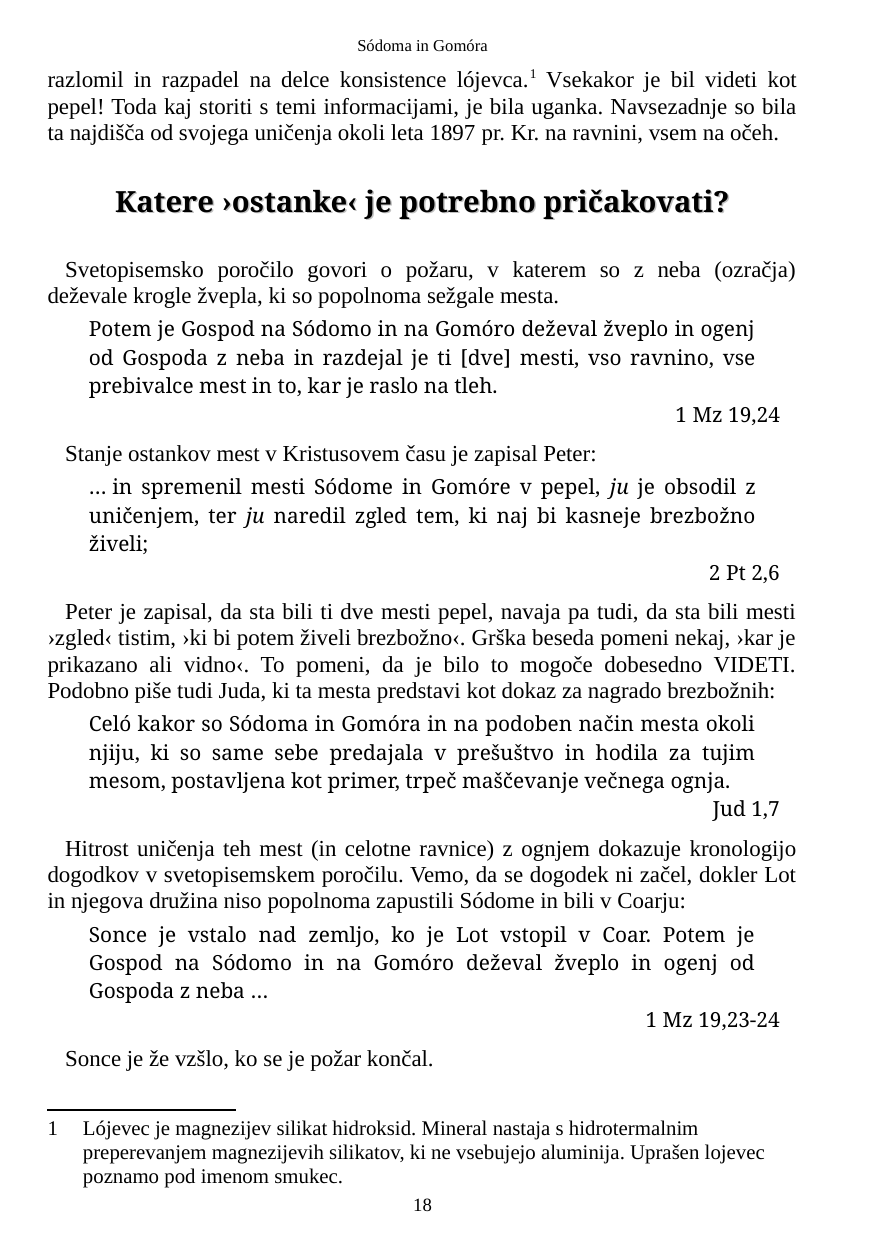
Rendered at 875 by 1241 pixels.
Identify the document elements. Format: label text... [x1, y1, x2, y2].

text Peter je zapisal, da sta bili ti dve mesti pepel, navaja pa tudi, da sta bili mesti ›zgled‹ tistim, ›ki bi potem živeli brezbožno‹. Grška beseda pomeni nekaj, ›kar je prikazano ali vidno‹. To pomeni, da je bilo to mogoče dobesedno VIDETI. Podobno piše tudi Juda, ki ta mesta predstavi kot dokaz za nagrado brezbožnih: [47, 598, 797, 703]
text … in spremenil mesti Sódome in Gomóre v pepel, ju je obsodil z uničenjem, ter ju naredil zgled tem, ki naj bi kasneje brezbožno živeli; 2 Pt 2,6 [89, 472, 756, 586]
text Hitrost uničenja teh mest (in celotne ravnice) z ognjem dokazuje kronologijo dogodkov v svetopisemskem poročilu. Vemo, da se dogodek ni začel, dokler Lot in njegova družina niso popolnoma zapustili Sódome in bili v Coarju: [47, 835, 797, 914]
text Potem je Gospod na Sódomo in na Gomóro deževal žveplo in ogenj od Gospoda z neba in razdejal je ti [dve] mesti, vso ravnino, vse prebivalce mest in to, kar je raslo na tleh. 1 Mz 19,24 [89, 314, 756, 428]
text razlomil in razpadel na delce konsistence lójevca. Vsekakor je bil videti kot pepel! Toda kaj storiti s temi informacijami, je bila uganka. Navsezadnje so bila ta najdišča od svojega uničenja okoli leta 1897 pr. Kr. na ravnini, vsem na očeh. [47, 66, 797, 145]
text Stanje ostankov mest v Kristusovem času je zapisal Peter: [47, 440, 797, 466]
text Sonce je vstalo nad zemljo, ko je Lot vstopil v Coar. Potem je Gospod na Sódomo in na Gomóro deževal žveplo in ogenj od Gospoda z neba … 1 Mz 19,23-24 [89, 920, 756, 1033]
text Celó kakor so Sódoma in Gomóra in na podoben način mesta okoli njiju, ki so same sebe predajala v prešuštvo in hodila za tujim mesom, postavljena kot primer, trpeč maščevanje večnega ognja. Jud 1,7 [89, 709, 756, 823]
text Svetopisemsko poročilo govori o požaru, v katerem so z neba (ozračja) deževale krogle žvepla, ki so popolnoma sežgale mesta. [47, 256, 797, 309]
subtitle Katere ›ostanke‹ je potrebno pričakovati? [47, 181, 797, 221]
text Sonce je že vzšlo, ko se je požar končal. [47, 1045, 797, 1072]
text Lójevec je magnezijev silikat hidroksid. Mineral nastaja s hidrotermalnim preperevanjem magnezijevih silikatov, ki ne vsebujejo aluminija. Uprašen lojevec poznamo pod imenom smukec. [47, 1116, 797, 1188]
